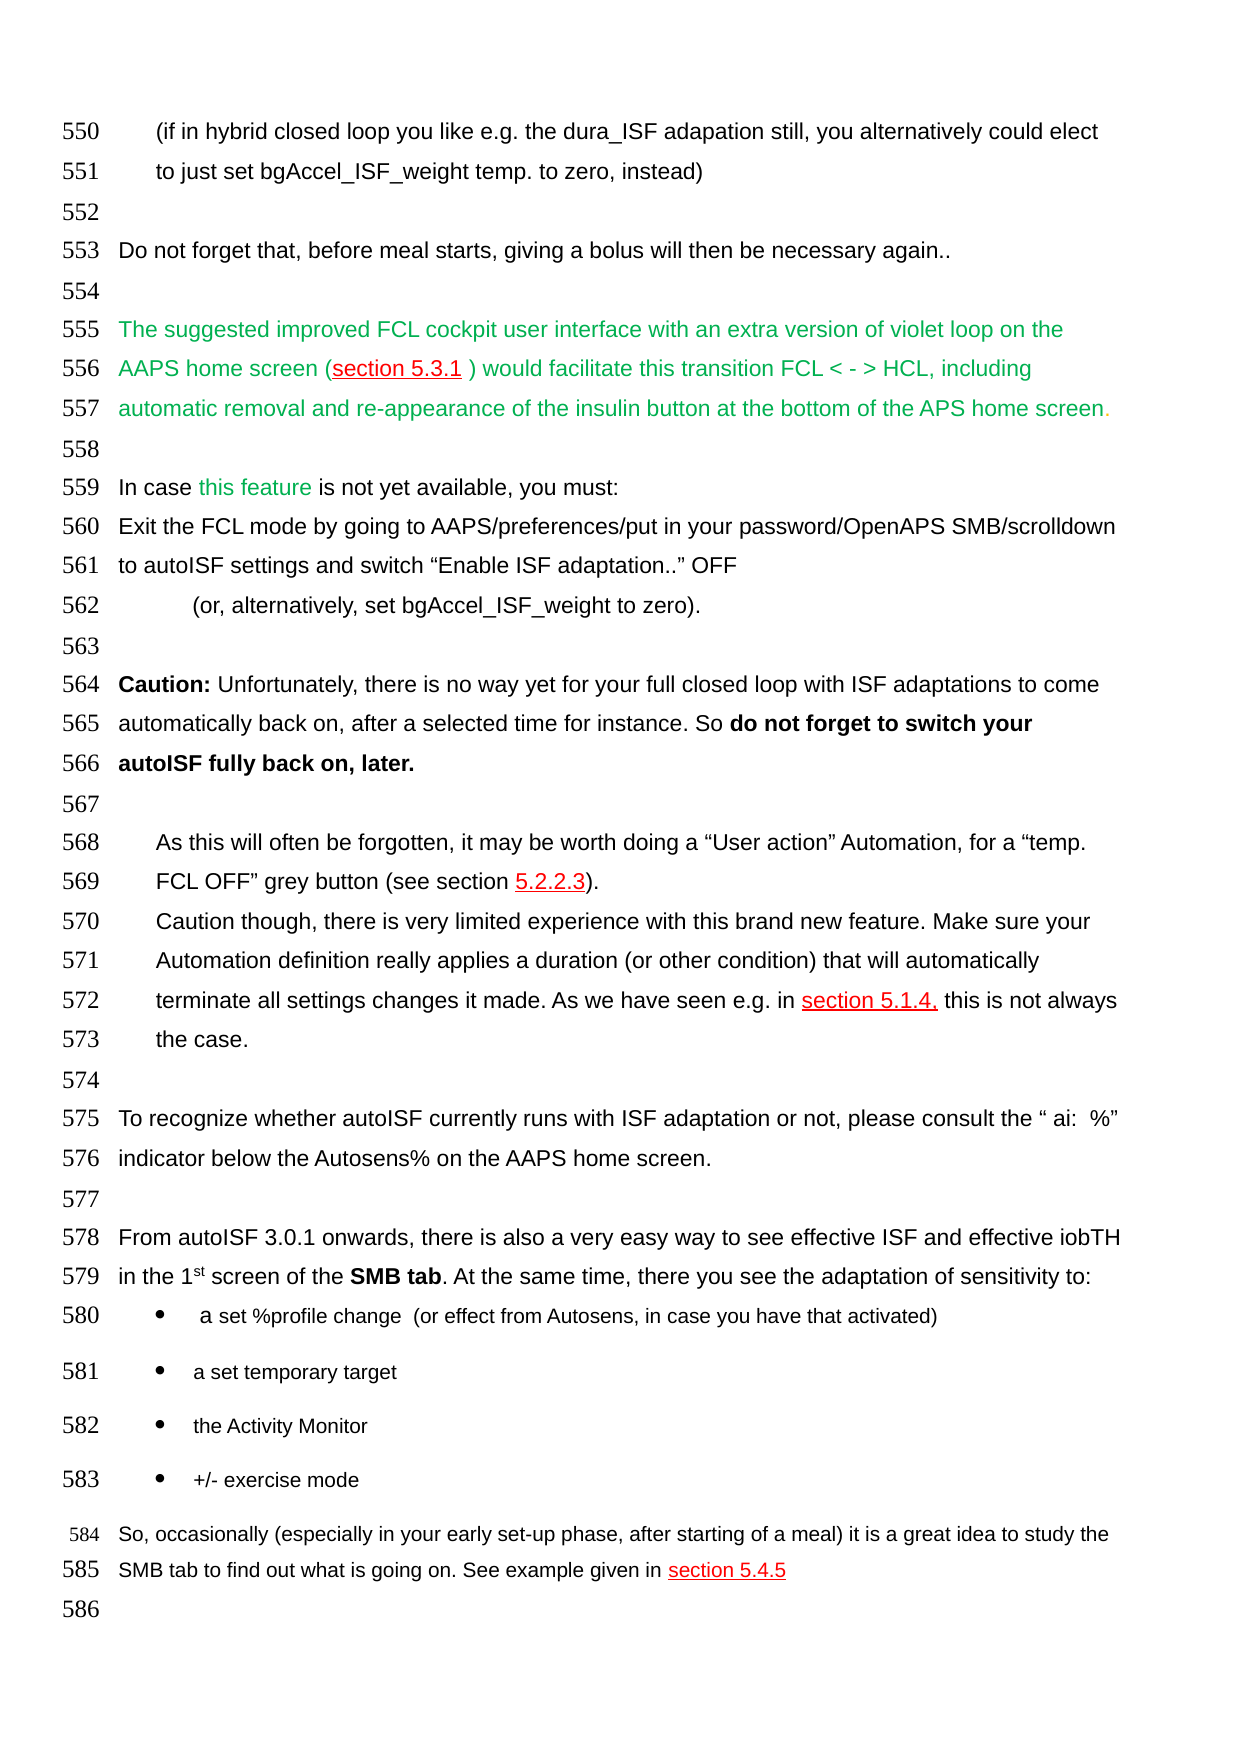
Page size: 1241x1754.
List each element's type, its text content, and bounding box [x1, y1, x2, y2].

text The suggested improved FCL cockpit user interface with an extra version of violet loop on the AAPS home screen (section 5.3.1 ) would facilitate this transition FCL < - > HCL, including automatic removal and re-appearance of the insulin button at the bottom of the APS home screen. [118, 316, 1122, 421]
text Caution though, there is very limited experience with this brand new feature. Make sure your Automation definition really applies a duration (or other condition) that will automatically terminate all settings changes it made. As we have seen e.g. in section 5.1.4, this is not always the case. [156, 908, 1122, 1052]
list the Activity Monitor [156, 1414, 1122, 1439]
text Caution: Unfortunately, there is no way yet for your full closed loop with ISF adaptations to come automatically back on, after a selected time for instance. So do not forget to switch your autoISF fully back on, later. [118, 671, 1122, 776]
text From autoISF 3.0.1 onwards, there is also a very easy way to see effective ISF and effective iobTH in the 1st screen of the SMB tab. At the same time, there you see the adaptation of sensitivity to: [118, 1223, 1122, 1289]
text So, occasionally (especially in your early set-up phase, after starting of a meal) it is a great idea to study the SMB tab to find out what is going on. See example given in section 5.4.5 [118, 1522, 1122, 1582]
text To recognize whether autoISF currently runs with ISF adaptation or not, please consult the “ ai: %” indicator below the Autosens% on the AAPS home screen. [118, 1105, 1122, 1171]
text In case this feature is not yet available, you must: [118, 473, 1122, 500]
text (if in hybrid closed loop you like e.g. the dura_ISF adapation still, you alternatively could elect to just set bgAccel_ISF_weight temp. to zero, instead) [156, 118, 1122, 184]
list +/- exercise mode [156, 1468, 1122, 1493]
text Exit the FCL mode by going to AAPS/preferences/put in your password/OpenAPS SMB/scrolldown to autoISF settings and switch “Enable ISF adaptation..” OFF [118, 513, 1122, 579]
list a set %profile change (or effect from Autosens, in case you have that activated) [156, 1302, 1122, 1329]
text (or, alternatively, set bgAccel_ISF_weight to zero). [192, 592, 1122, 618]
list a set temporary target [156, 1359, 1122, 1384]
text Do not forget that, before meal starts, giving a bolus will then be necessary again.. [118, 237, 1122, 263]
text As this will often be forgotten, it may be worth doing a “User action” Automation, for a “temp. FCL OFF” grey button (see section 5.2.2.3). [156, 829, 1122, 894]
